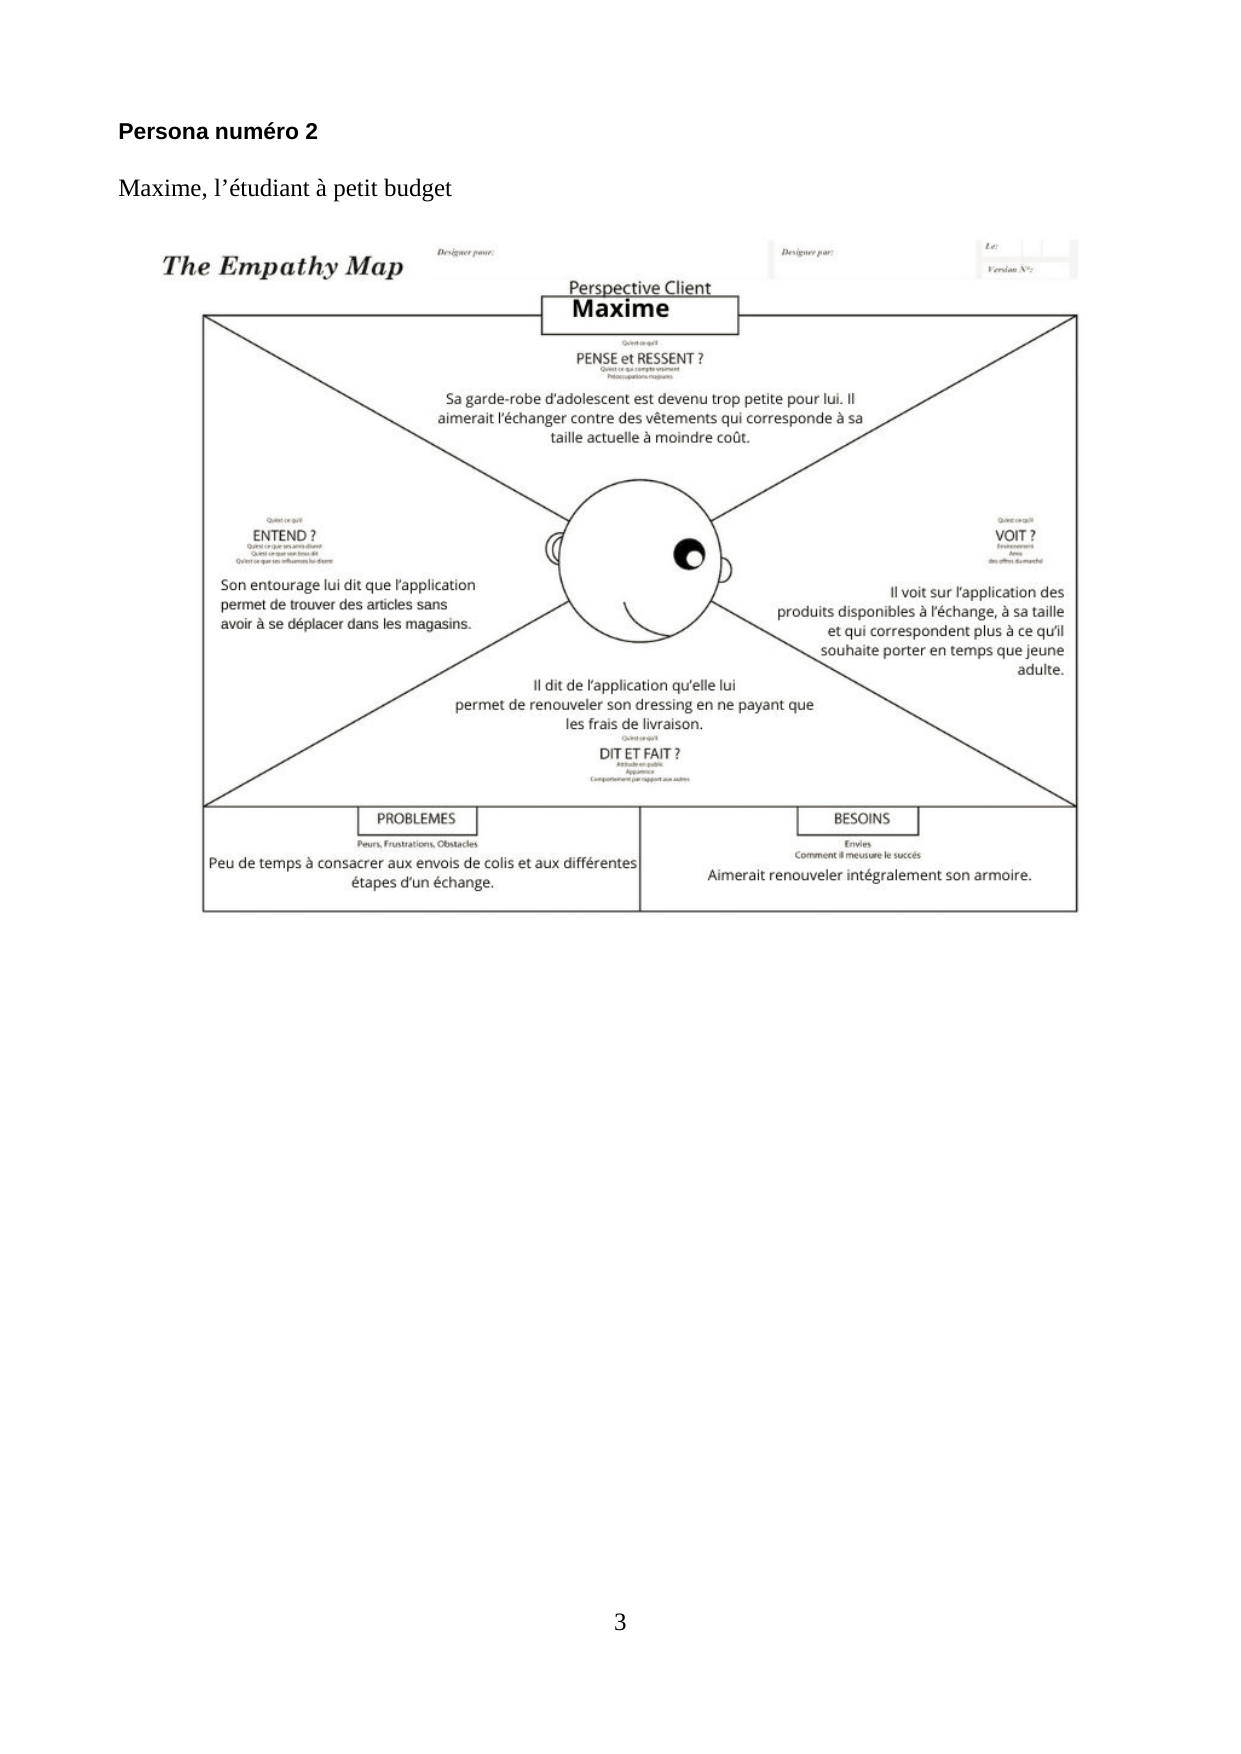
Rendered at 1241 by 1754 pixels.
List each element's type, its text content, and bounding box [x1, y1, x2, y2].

text Maxime, l’étudiant à petit budget [118, 173, 1122, 202]
subtitle Persona numéro 2 [118, 118, 1122, 144]
picture [118, 230, 1128, 942]
